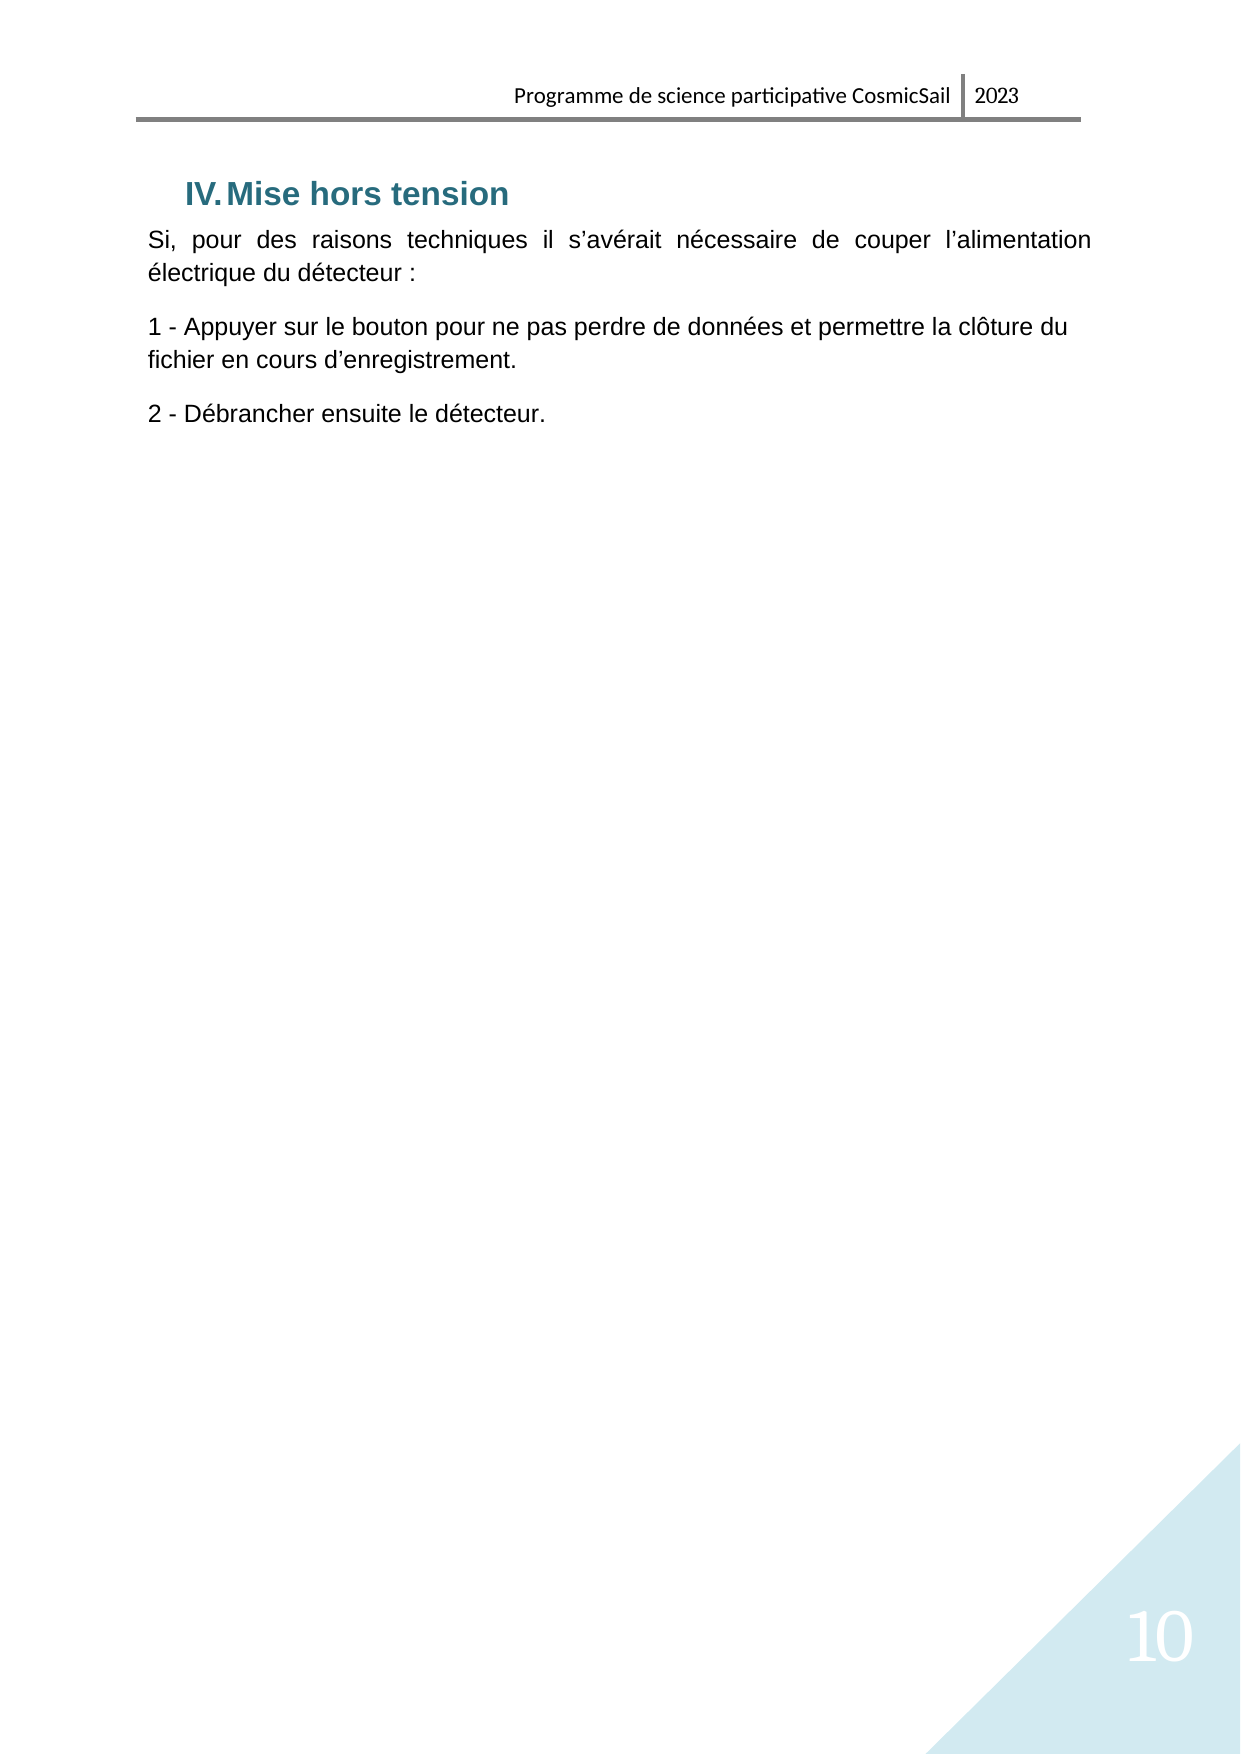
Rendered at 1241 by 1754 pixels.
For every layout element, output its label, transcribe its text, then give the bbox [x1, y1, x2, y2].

text 1 - Appuyer sur le bouton pour ne pas perdre de données et permettre la clôture du fichier en cours d’enregistrement. [148, 312, 1093, 373]
text 2 - Débrancher ensuite le détecteur. [148, 399, 1093, 427]
subtitle Mise hors tension [185, 174, 1093, 213]
text Si, pour des raisons techniques il s’avérait nécessaire de couper l’alimentation électrique du détecteur : [148, 225, 1093, 287]
